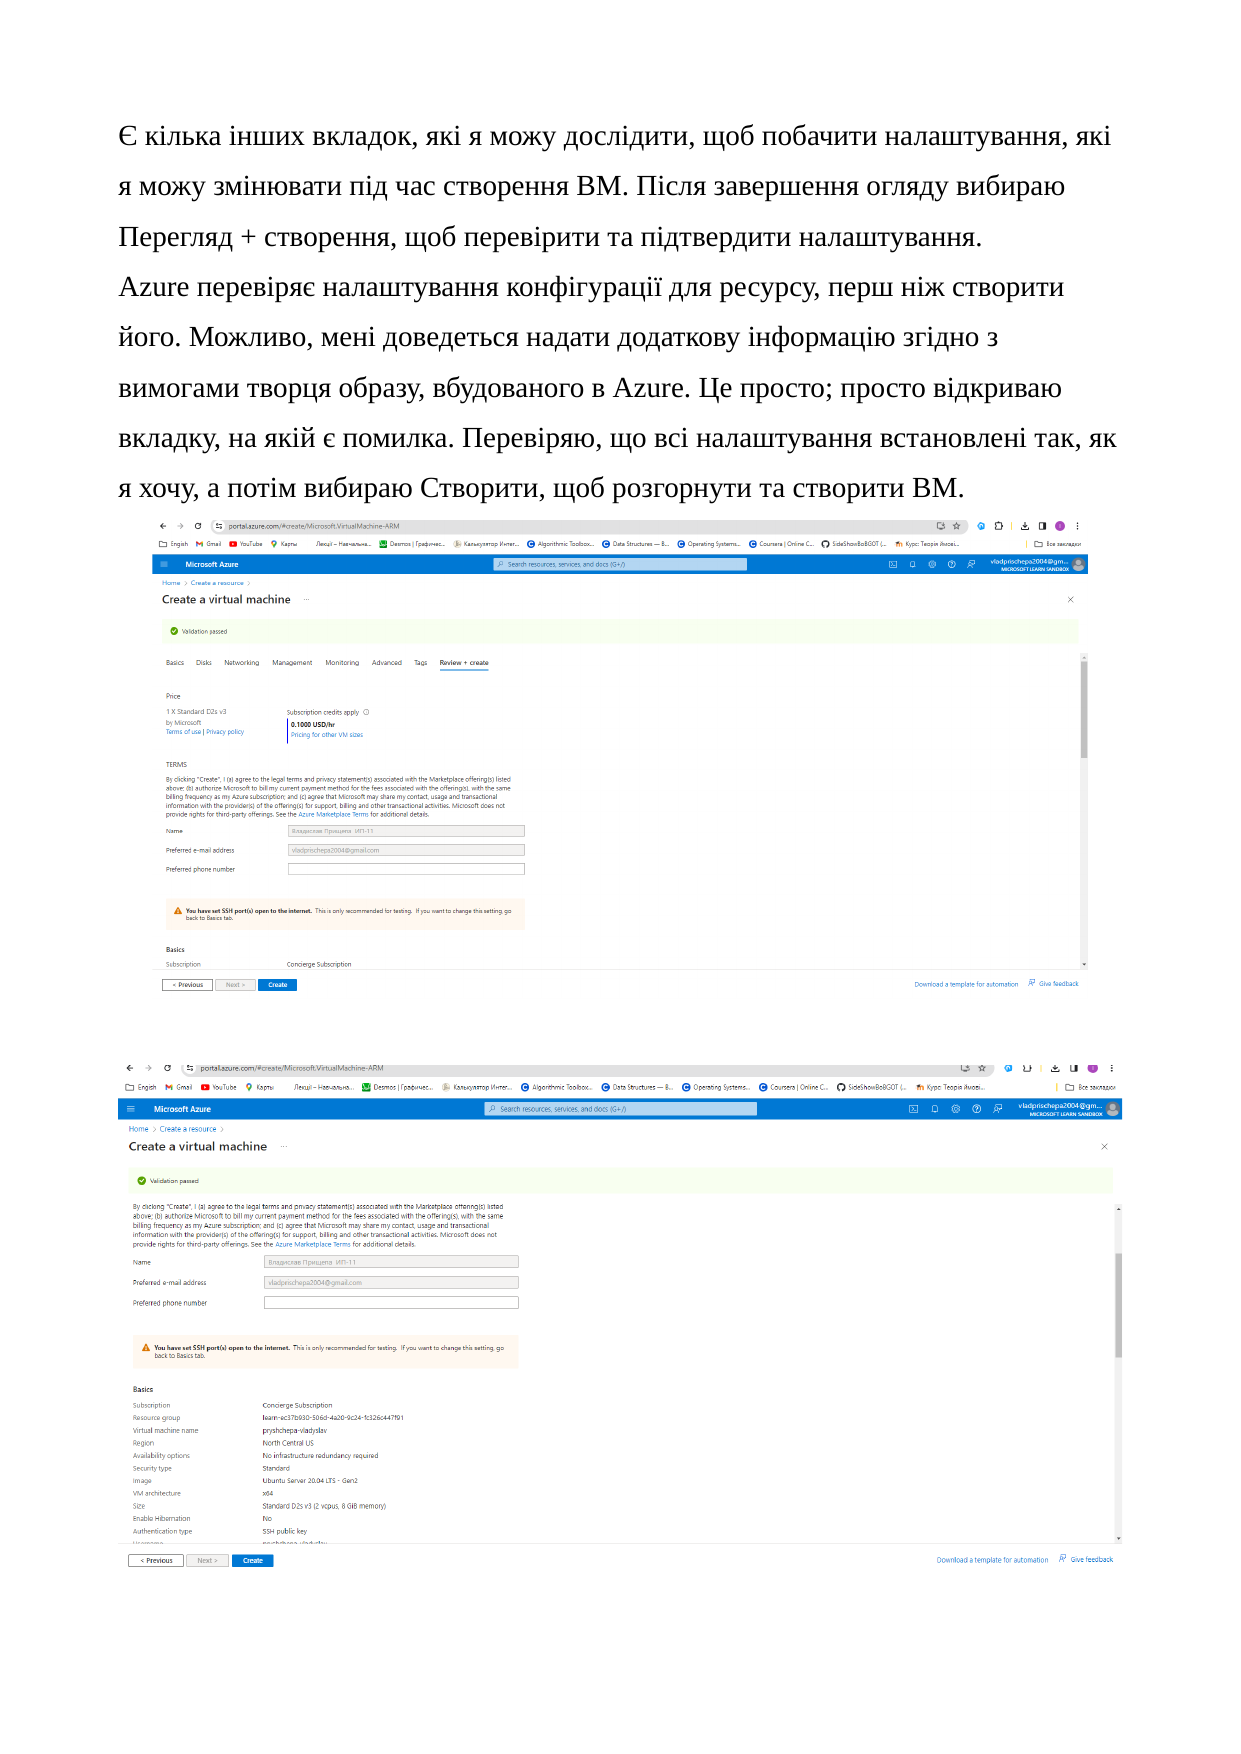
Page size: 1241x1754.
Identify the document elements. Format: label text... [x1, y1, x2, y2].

text Azure перевіряє налаштування конфігурації для ресурсу, перш ніж створити його. Можливо, мені доведеться надати додаткову інформацію згідно з вимогами творця образу, вбудованого в Azure. Це просто; просто відкриваю вкладку, на якій є помилка. Перевіряю, що всі налаштування встановлені так, як я хочу, а потім вибираю Створити, щоб розгорнути та створити ВМ. [118, 269, 1122, 504]
picture [152, 520, 1088, 999]
picture [118, 1065, 1123, 1572]
text Є кілька інших вкладок, які я можу дослідити, щоб побачити налаштування, які я можу змінювати під час створення ВМ. Після завершення огляду вибираю Перегляд + створення, щоб перевірити та підтвердити налаштування. [118, 118, 1122, 252]
